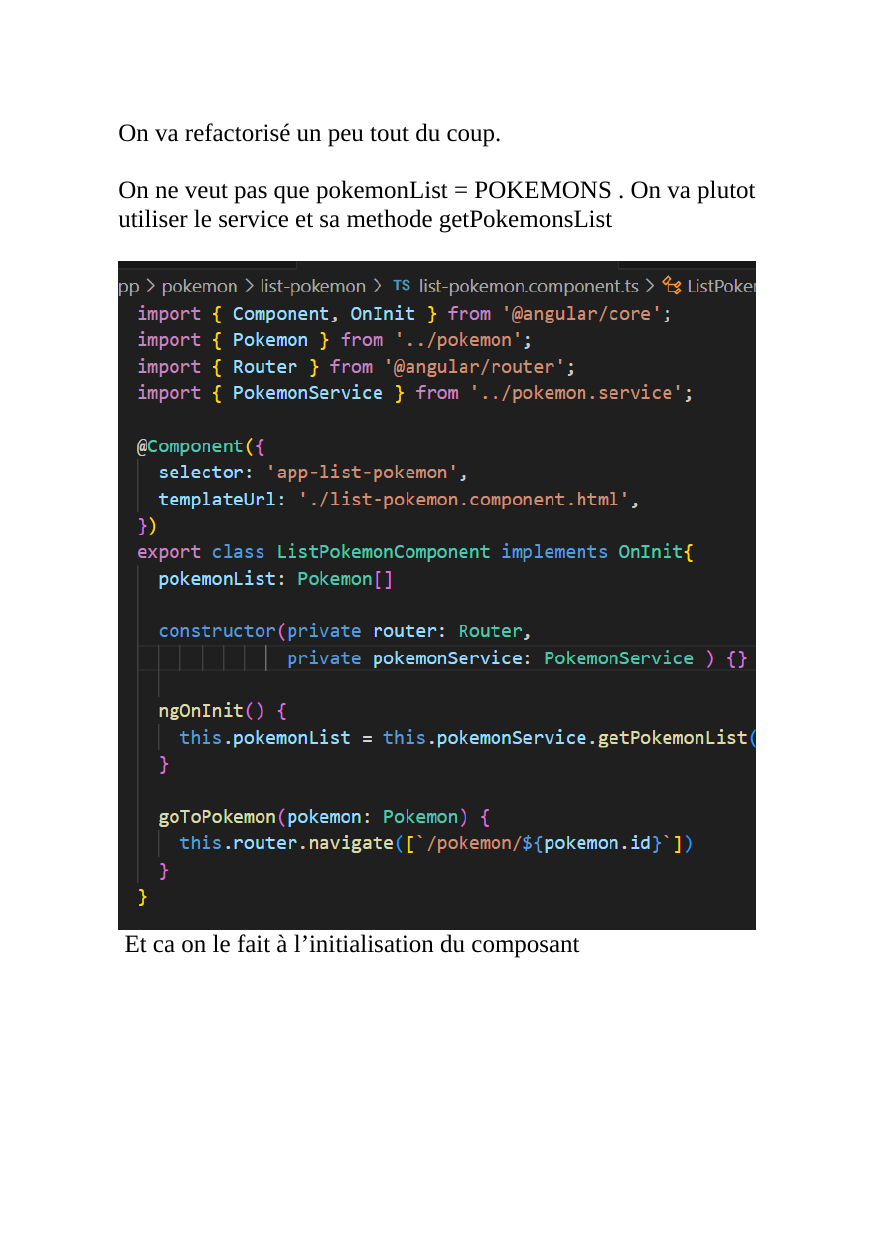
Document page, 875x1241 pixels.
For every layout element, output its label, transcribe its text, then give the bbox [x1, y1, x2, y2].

text On va refactorisé un peu tout du coup. On ne veut pas que pokemonList = POKEMONS . On va plutot utiliser le service et sa methode getPokemonsList [118, 118, 756, 233]
text Et ca on le fait à l’initialisation du composant [118, 930, 756, 958]
picture [118, 261, 756, 930]
